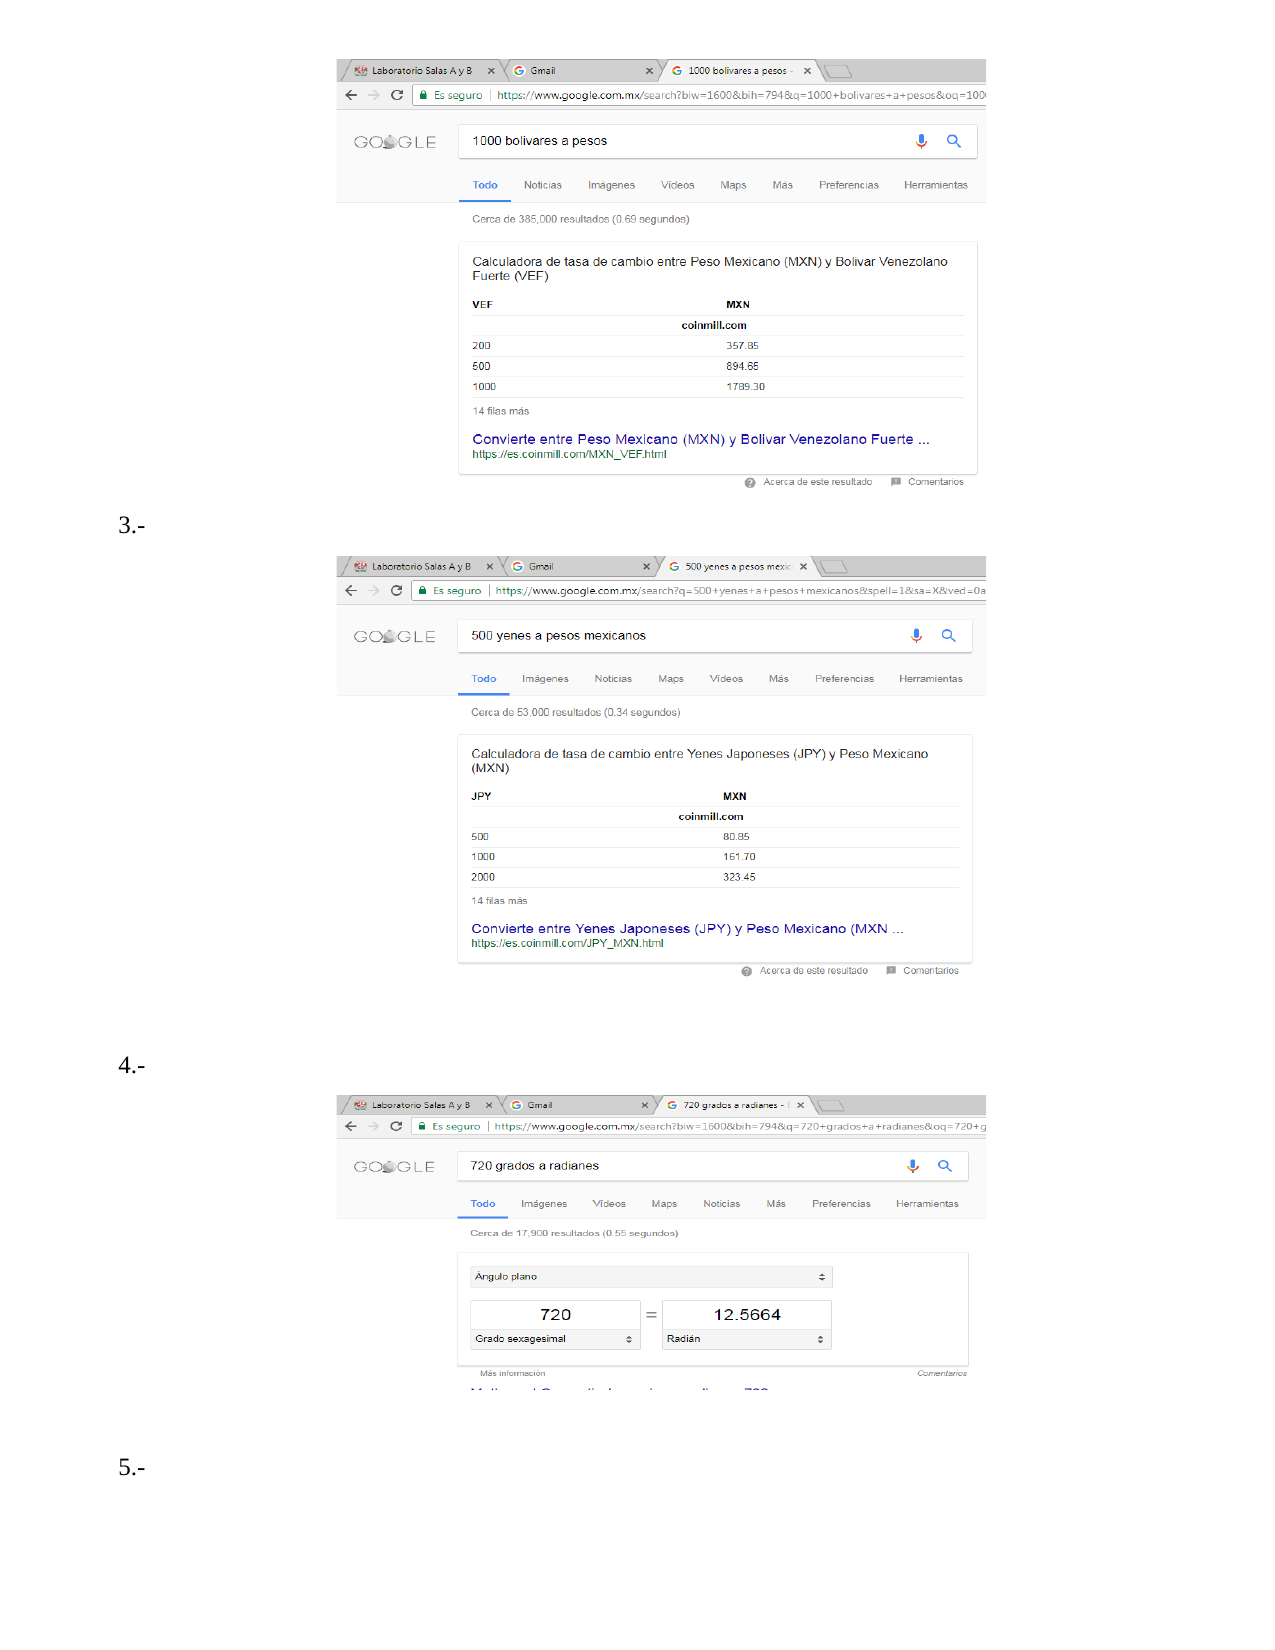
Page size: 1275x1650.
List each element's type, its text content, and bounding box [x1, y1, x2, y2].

text 3.- [118, 511, 1205, 539]
text 5.- [118, 1452, 1205, 1480]
text 4.- [118, 1050, 1205, 1079]
